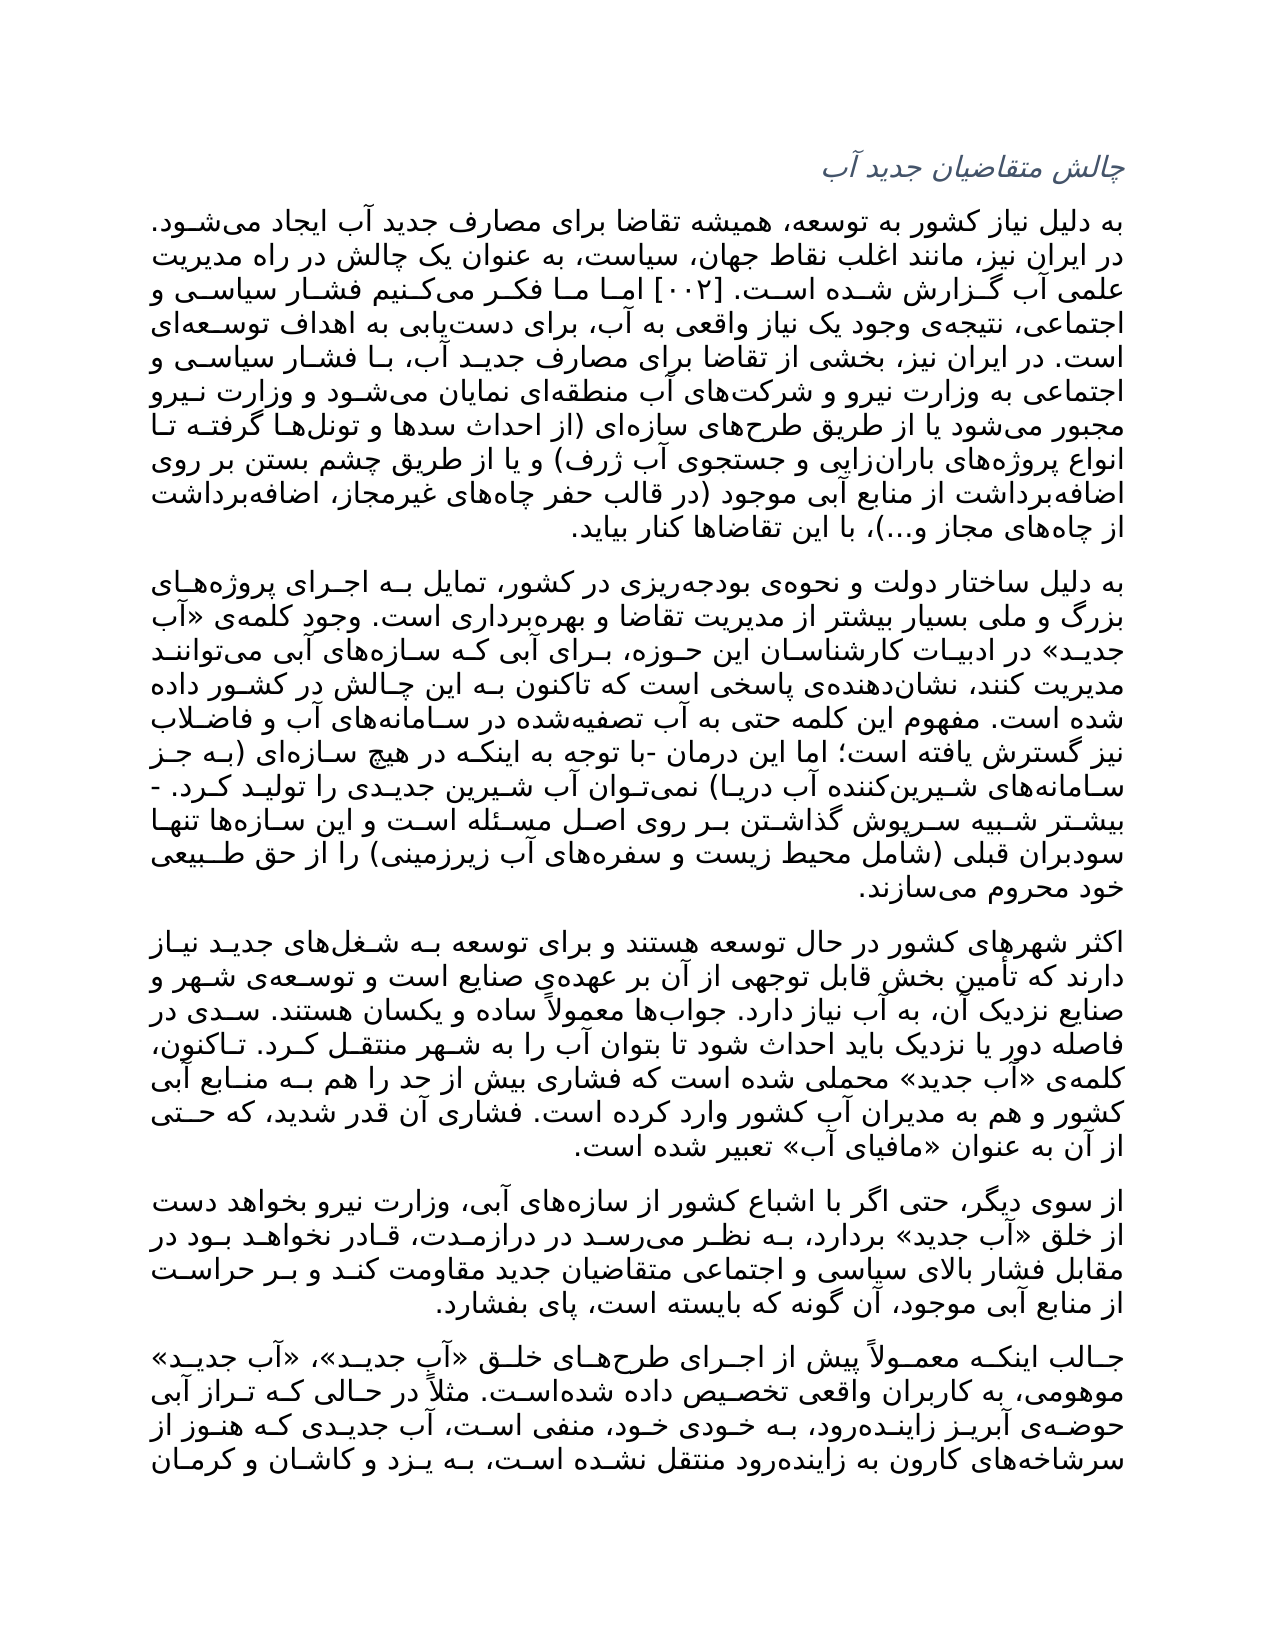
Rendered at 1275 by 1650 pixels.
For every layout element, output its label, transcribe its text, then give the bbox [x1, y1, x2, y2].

text اکثر شهرهای کشور در حال توسعه هستند و برای توسعه به شغل‌های جدید نیاز دارند که تأمین بخش قابل توجهی از آن بر عهده‌ی صنایع است و توسعه‌ی شهر و صنایع نزدیک آن، به آب نیاز دارد. جواب‌ها معمولاً ساده و یکسان هستند. سدی در فاصله دور یا نزدیک باید احداث شود تا بتوان آب را به شهر منتقل کرد. تاکنون، کلمه‌ی «آب جدید» محملی شده است که فشاری بیش از حد را هم به منابع آبی کشور و هم به مدیران آب کشور وارد کرده است. فشاری آن قدر شدید، که حتی از آن به عنوان «مافیای آب» تعبیر شده است. [150, 926, 1125, 1163]
text به دلیل ساختار دولت و نحوه‌ی بودجه‌ریزی در کشور، تمایل به اجرای پروژه‌های بزرگ و ملی بسیار بیشتر از مدیریت تقاضا و بهره‌برداری است. وجود کلمه‌ی «آب جدید» در ادبیات کارشناسان این حوزه، برای آبی که سازه‌های آبی می‌توانند مدیریت کنند، نشان‌دهنده‌ی پاسخی است که تاکنون به این چالش در کشور داده شده است. مفهوم این کلمه حتی به آب تصفیه‌شده در سامانه‌های آب و فاضلاب نیز گسترش یافته است؛ اما این درمان -با توجه به اینکه در هیچ سازه‌ای (به جز سامانه‌های شیرین‌کننده آب دریا) نمی‌توان آب شیرین جدیدی را تولید کرد. - بیشتر شبیه سرپوش گذاشتن بر روی اصل مسئله است و این سازه‌ها تنها سودبران قبلی (شامل محیط زیست و سفره‌های آب زیرزمینی) را از حق طبیعی خود محروم می‌سازند. [150, 565, 1125, 905]
text به دلیل نیاز کشور به توسعه، همیشه تقاضا برای مصارف جدید آب ایجاد می‌شود. در ایران نیز، مانند اغلب نقاط جهان، سیاست، به عنوان یک چالش در راه مدیریت علمی آب گزارش شده است. [۰۰۲] اما ما فکر می‌کنیم فشار سیاسی و اجتماعی، نتیجه‌ی وجود یک نیاز واقعی به آب، برای دست‌یابی به اهداف توسعه‌ای است. در ایران نیز، بخشی از تقاضا برای مصارف جدید آب، با فشار سیاسی و اجتماعی به وزارت نیرو و شرکت‌های آب منطقه‌ای نمایان می‌شود و وزارت نیرو مجبور می‌شود یا از طریق طرح‌های سازه‌ای (از احداث سدها و تونل‌ها گرفته تا انواع پروژه‌های باران‌زایی و جستجوی آب ژرف) و یا از طریق چشم بستن بر روی اضافه‌برداشت از منابع آبی موجود (در قالب حفر چاه‌های غیرمجاز، اضافه‌برداشت از چاه‌های مجاز و...)، با این تقاضاها کنار بیاید. [150, 205, 1125, 544]
text جالب اینکه معمولاً پیش از اجرای طرح‌های خلق «آب جدید»، «آب جدید» موهومی، به کاربران واقعی تخصیص داده شده‌است. مثلاً در حالی که تراز آبی حوضه‌ی آبریز زاینده‌رود، به خودی خود، منفی است، آب جدیدی که هنوز از سرشاخه‌های کارون به زاینده‌رود منتقل نشده است، به یزد و کاشان و کرمان رسیده است. این چرخه، یک حلقه‌ی باطل است و همه‌ی تجارب نشان می‌دهند بدون مدیریت مصرف و فقط با تأمین «آب جدید» مسئله‌ی کمبود آب حل نخواهد شد. شاید مهم‌ترین موضوعی که باید نه تنها به مردم، که به مسئولین سیاسی و حتی کارشناسان حوزه‌ی آب آموزش داد این است که گرچه نیاز به آب واقعی است؛ هیچ آب جدیدی وجود ندارد. [150, 1341, 1125, 1477]
subtitle چالش متقاضیان جدید آب [150, 150, 1125, 184]
text از سوی دیگر، حتی اگر با اشباع کشور از سازه‌های آبی، وزارت نیرو بخواهد دست از خلق «آب جدید» بردارد، به نظر می‌رسد در درازمدت، قادر نخواهد بود در مقابل فشار بالای سیاسی و اجتماعی متقاضیان جدید مقاومت کند و بر حراست از منابع آبی موجود، آن گونه که بایسته است، پای بفشارد. [150, 1184, 1125, 1320]
